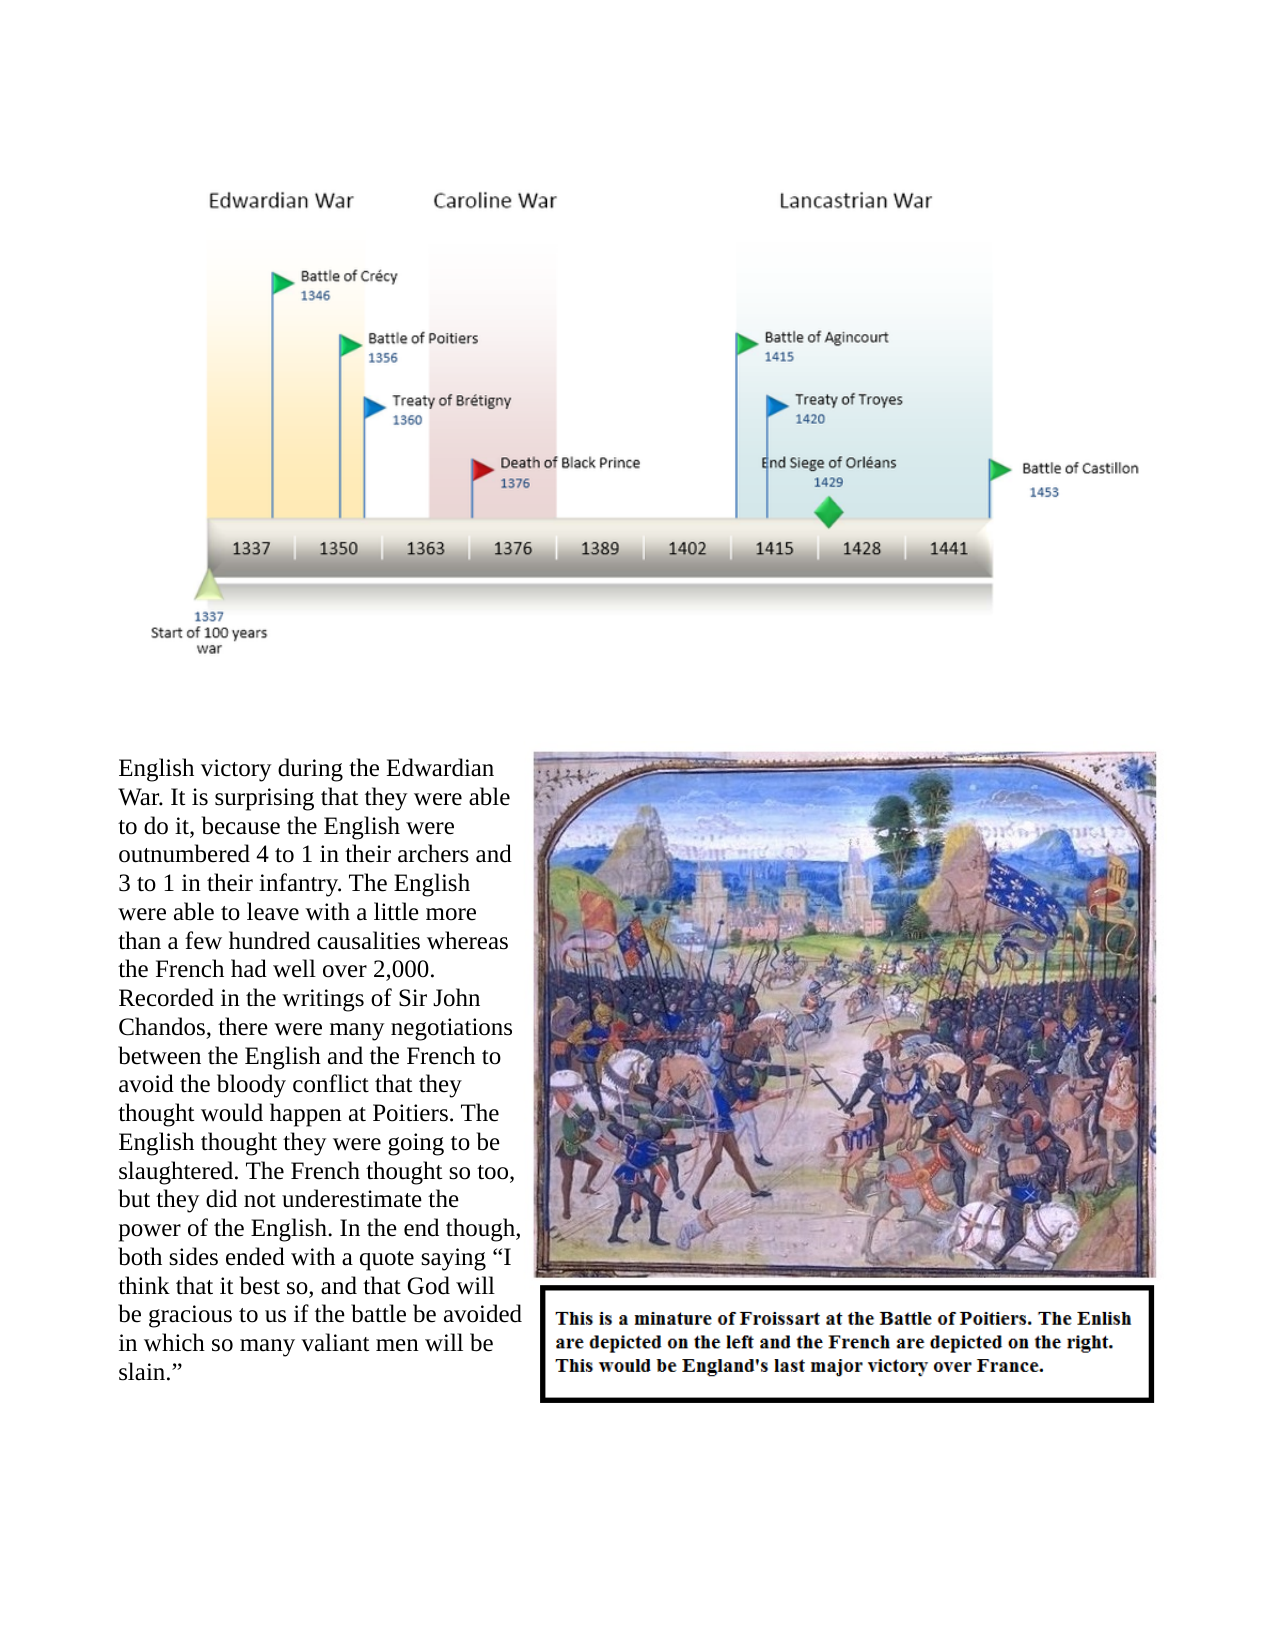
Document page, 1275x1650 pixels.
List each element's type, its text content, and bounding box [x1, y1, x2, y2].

text English victory during the Edwardian War. It is surprising that they were able to do it, because the English were outnumbered 4 to 1 in their archers and 3 to 1 in their infantry. The English were able to leave with a little more than a few hundred causalities whereas the French had well over 2,000. Recorded in the writings of Sir John Chandos, there were many negotiations between the English and the French to avoid the bloody conflict that they thought would happen at Poitiers. The English thought they were going to be slaughtered. The French thought so too, but they did not underestimate the power of the English. In the end though, both sides ended with a quote saying “I think that it best so, and that God will be gracious to us if the battle be avoided in which so many valiant men will be slain.” [118, 753, 523, 1386]
